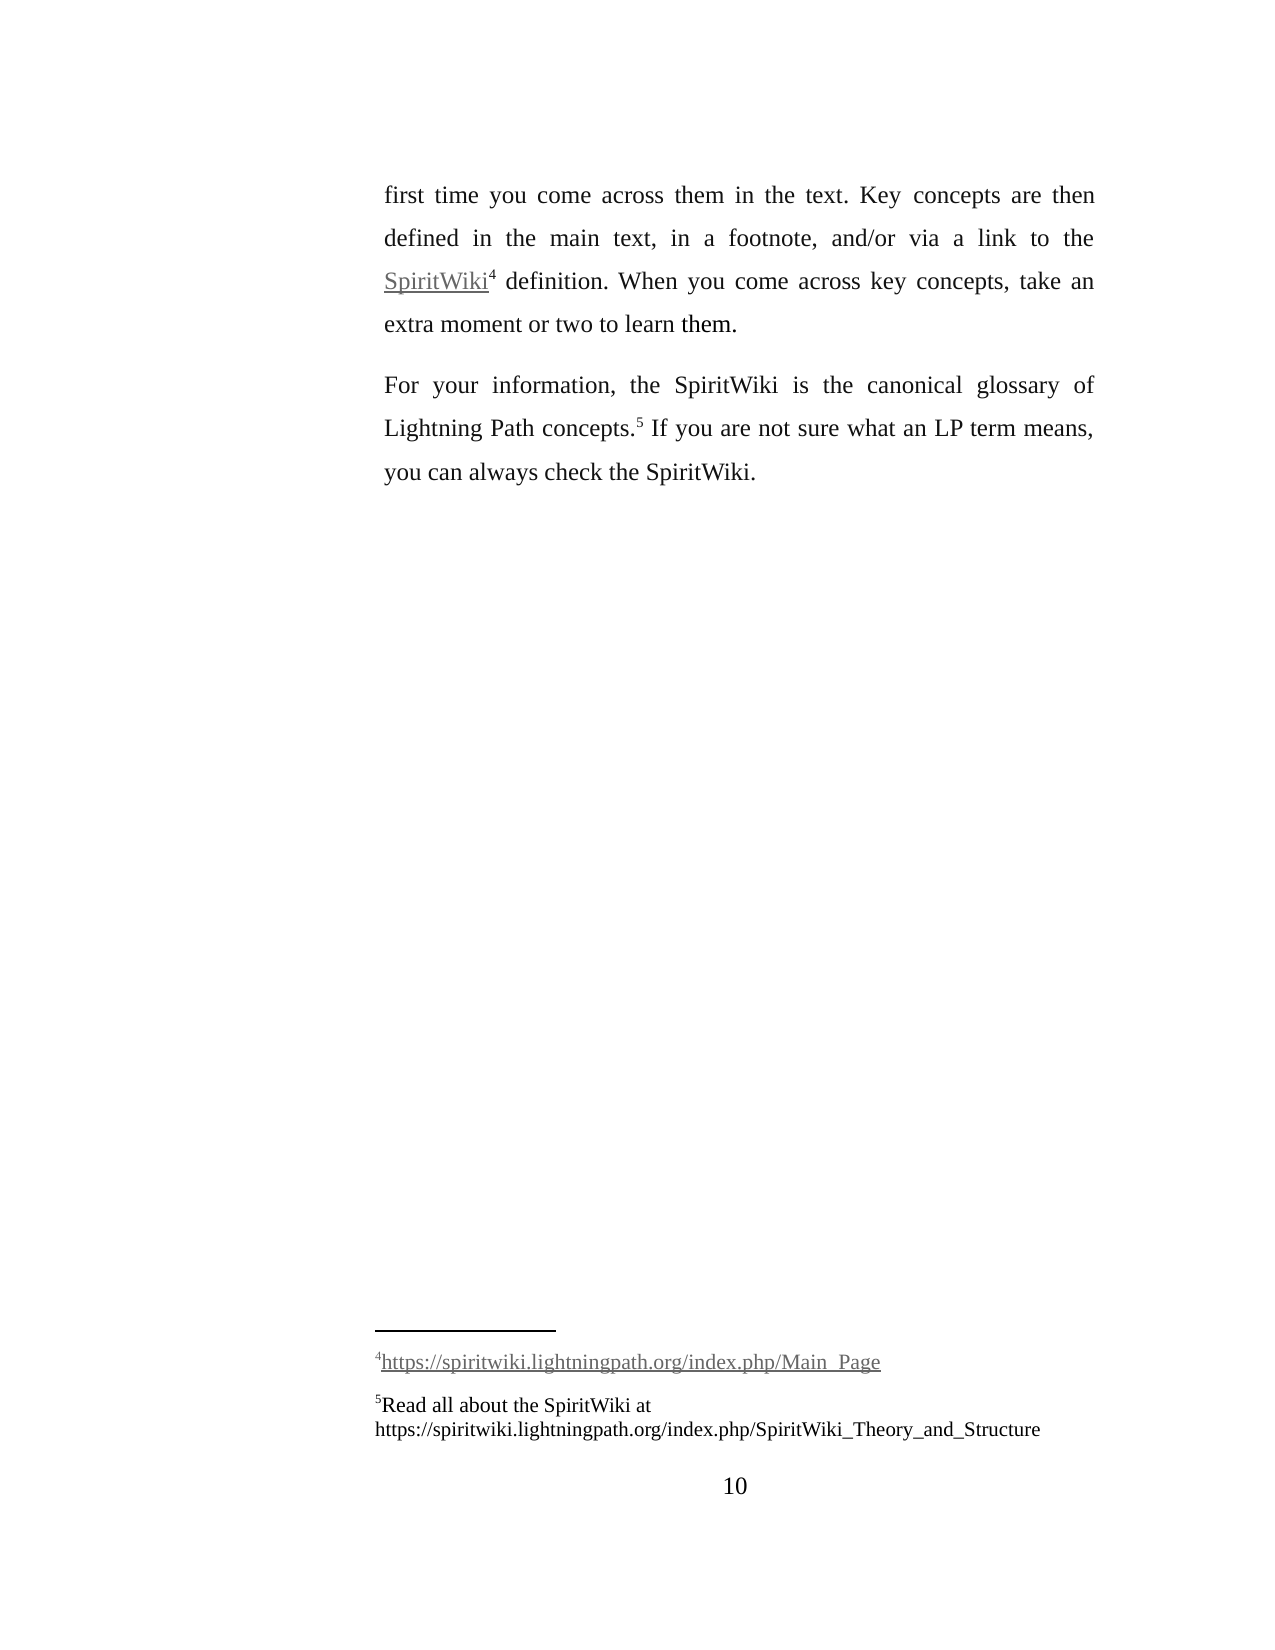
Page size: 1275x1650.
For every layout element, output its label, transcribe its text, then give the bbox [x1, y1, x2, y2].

text first time you come across them in the text. Key concepts are then defined in the main text, in a footnote, and/or via a link to the SpiritWiki definition. When you come across key concepts, take an extra moment or two to learn them. [384, 180, 1095, 338]
text https://spiritwiki.lightningpath.org/index.php/Main_Page [375, 1349, 1095, 1374]
text Read all about the SpiritWiki at https://spiritwiki.lightningpath.org/index.php/SpiritWiki_Theory_and_Structure [375, 1392, 1095, 1441]
text For your information, the SpiritWiki is the canonical glossary of Lightning Path concepts. If you are not sure what an LP term means, you can always check the SpiritWiki. [384, 370, 1095, 485]
